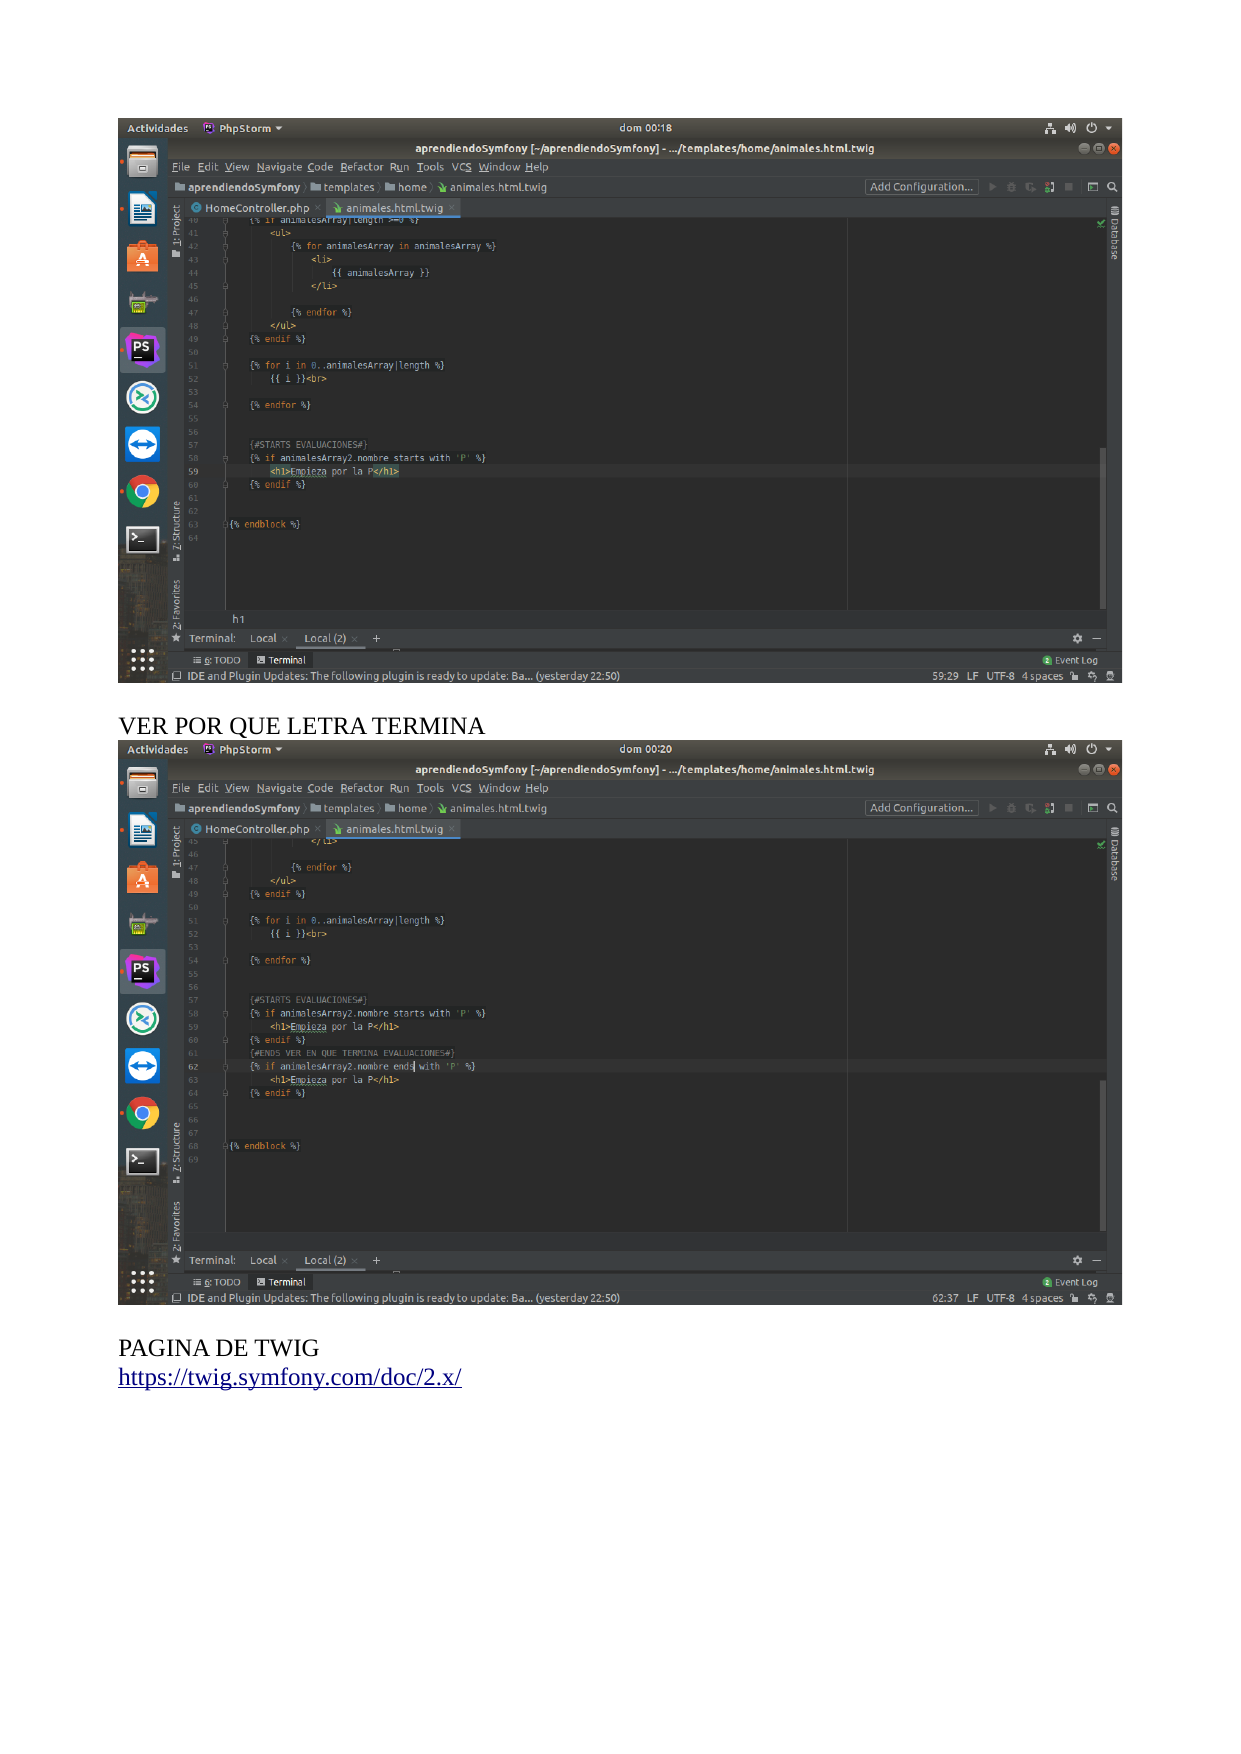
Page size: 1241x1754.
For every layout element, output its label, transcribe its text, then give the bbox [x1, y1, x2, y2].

text VER POR QUE LETRA TERMINA [118, 711, 1122, 740]
text PAGINA DE TWIG [118, 1333, 1122, 1362]
text https://twig.symfony.com/doc/2.x/ [118, 1362, 1122, 1391]
